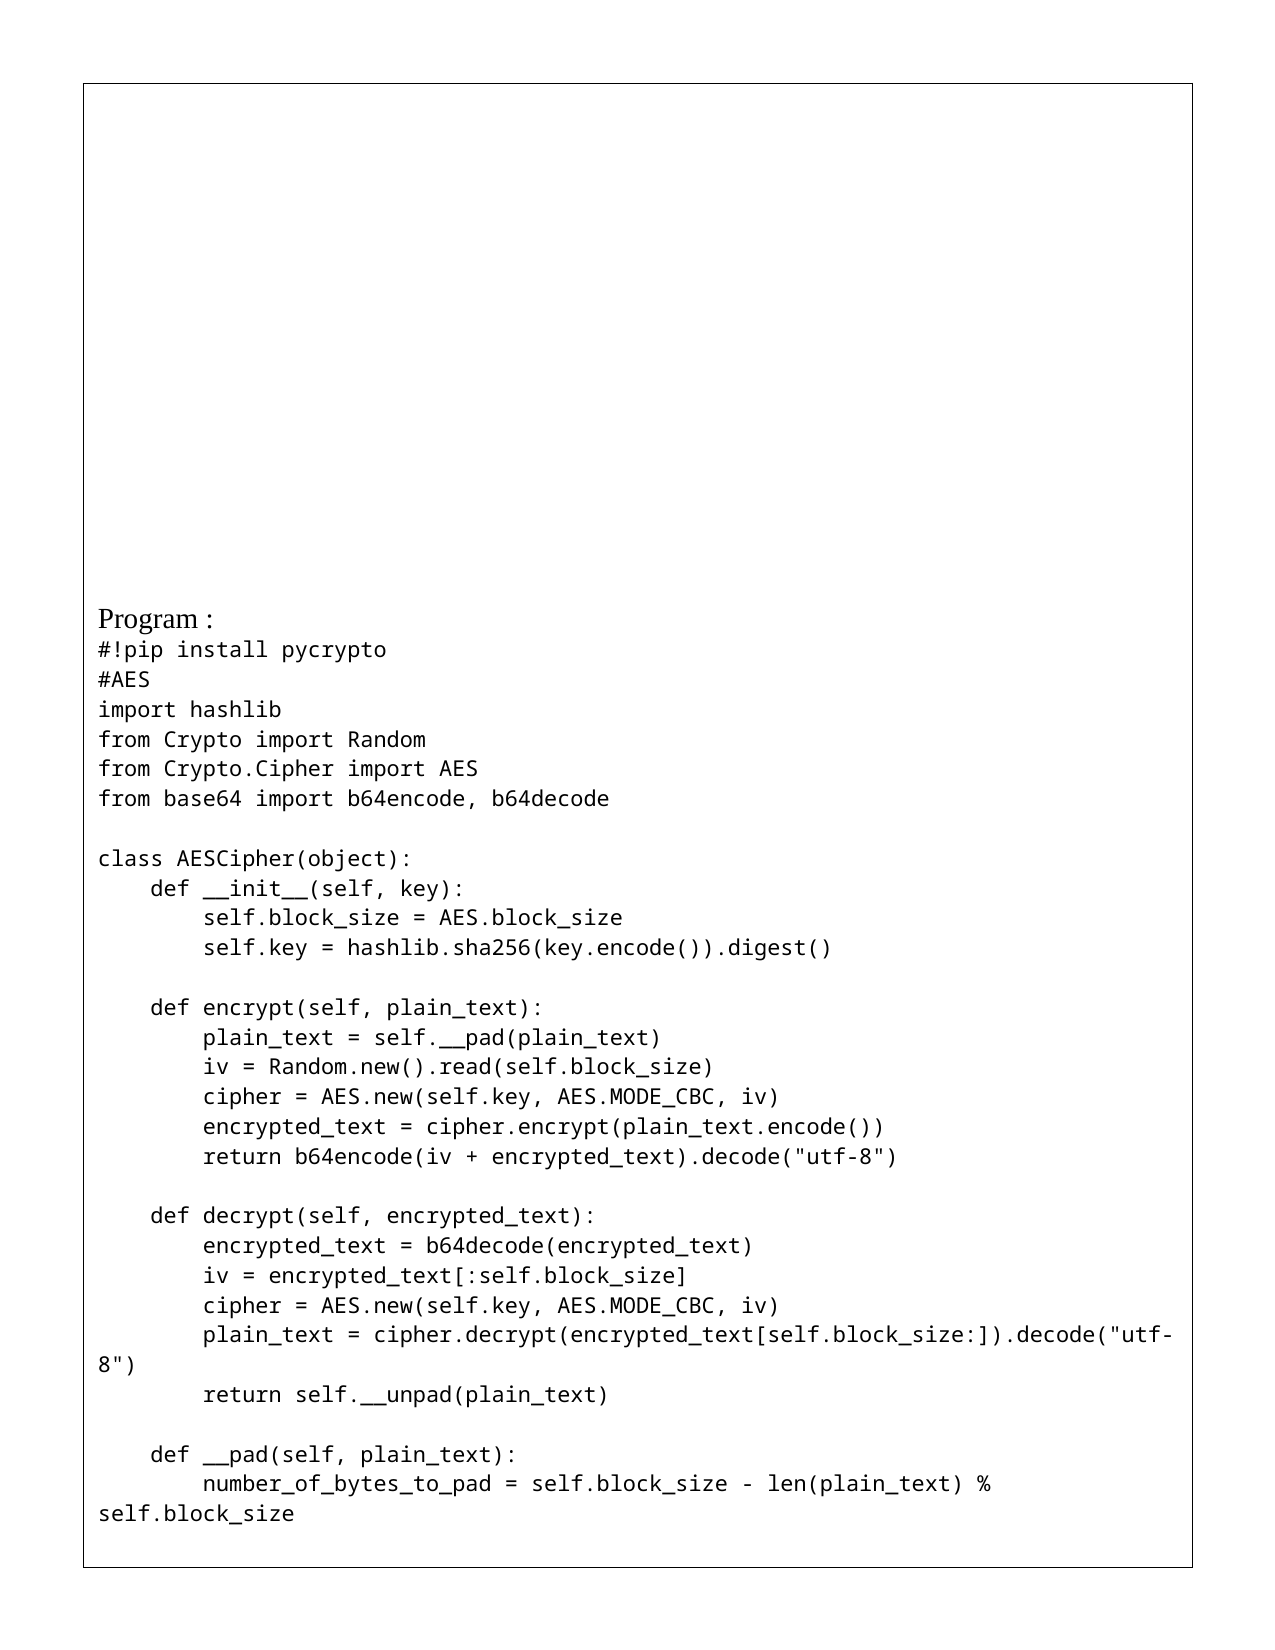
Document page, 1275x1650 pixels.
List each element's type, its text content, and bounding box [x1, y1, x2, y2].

text import hashlib [98, 694, 1177, 724]
text encrypted_text = b64decode(encrypted_text) [98, 1230, 1177, 1260]
text def encrypt(self, plain_text): [98, 992, 1177, 1022]
text cipher = AES.new(self.key, AES.MODE_CBC, iv) [98, 1081, 1177, 1111]
text number_of_bytes_to_pad = self.block_size - len(plain_text) % self.block_size [98, 1468, 1177, 1528]
text from base64 import b64encode, b64decode [98, 783, 1177, 813]
text iv = Random.new().read(self.block_size) [98, 1051, 1177, 1081]
text def __init__(self, key): [98, 873, 1177, 902]
text Program : [98, 601, 1177, 634]
text from Crypto import Random [98, 724, 1177, 753]
text cipher = AES.new(self.key, AES.MODE_CBC, iv) [98, 1290, 1177, 1319]
text return b64encode(iv + encrypted_text).decode("utf-8") [98, 1141, 1177, 1171]
text self.key = hashlib.sha256(key.encode()).digest() [98, 932, 1177, 962]
text #AES [98, 664, 1177, 694]
text self.block_size = AES.block_size [98, 902, 1177, 932]
text return self.__unpad(plain_text) [98, 1379, 1177, 1409]
text plain_text = cipher.decrypt(encrypted_text[self.block_size:]).decode("utf-8") [98, 1319, 1177, 1379]
text def __pad(self, plain_text): [98, 1439, 1177, 1468]
text plain_text = self.__pad(plain_text) [98, 1022, 1177, 1051]
text #!pip install pycrypto [98, 634, 1177, 664]
text class AESCipher(object): [98, 843, 1177, 873]
text from Crypto.Cipher import AES [98, 753, 1177, 783]
text iv = encrypted_text[:self.block_size] [98, 1260, 1177, 1290]
text def decrypt(self, encrypted_text): [98, 1200, 1177, 1230]
text encrypted_text = cipher.encrypt(plain_text.encode()) [98, 1111, 1177, 1141]
